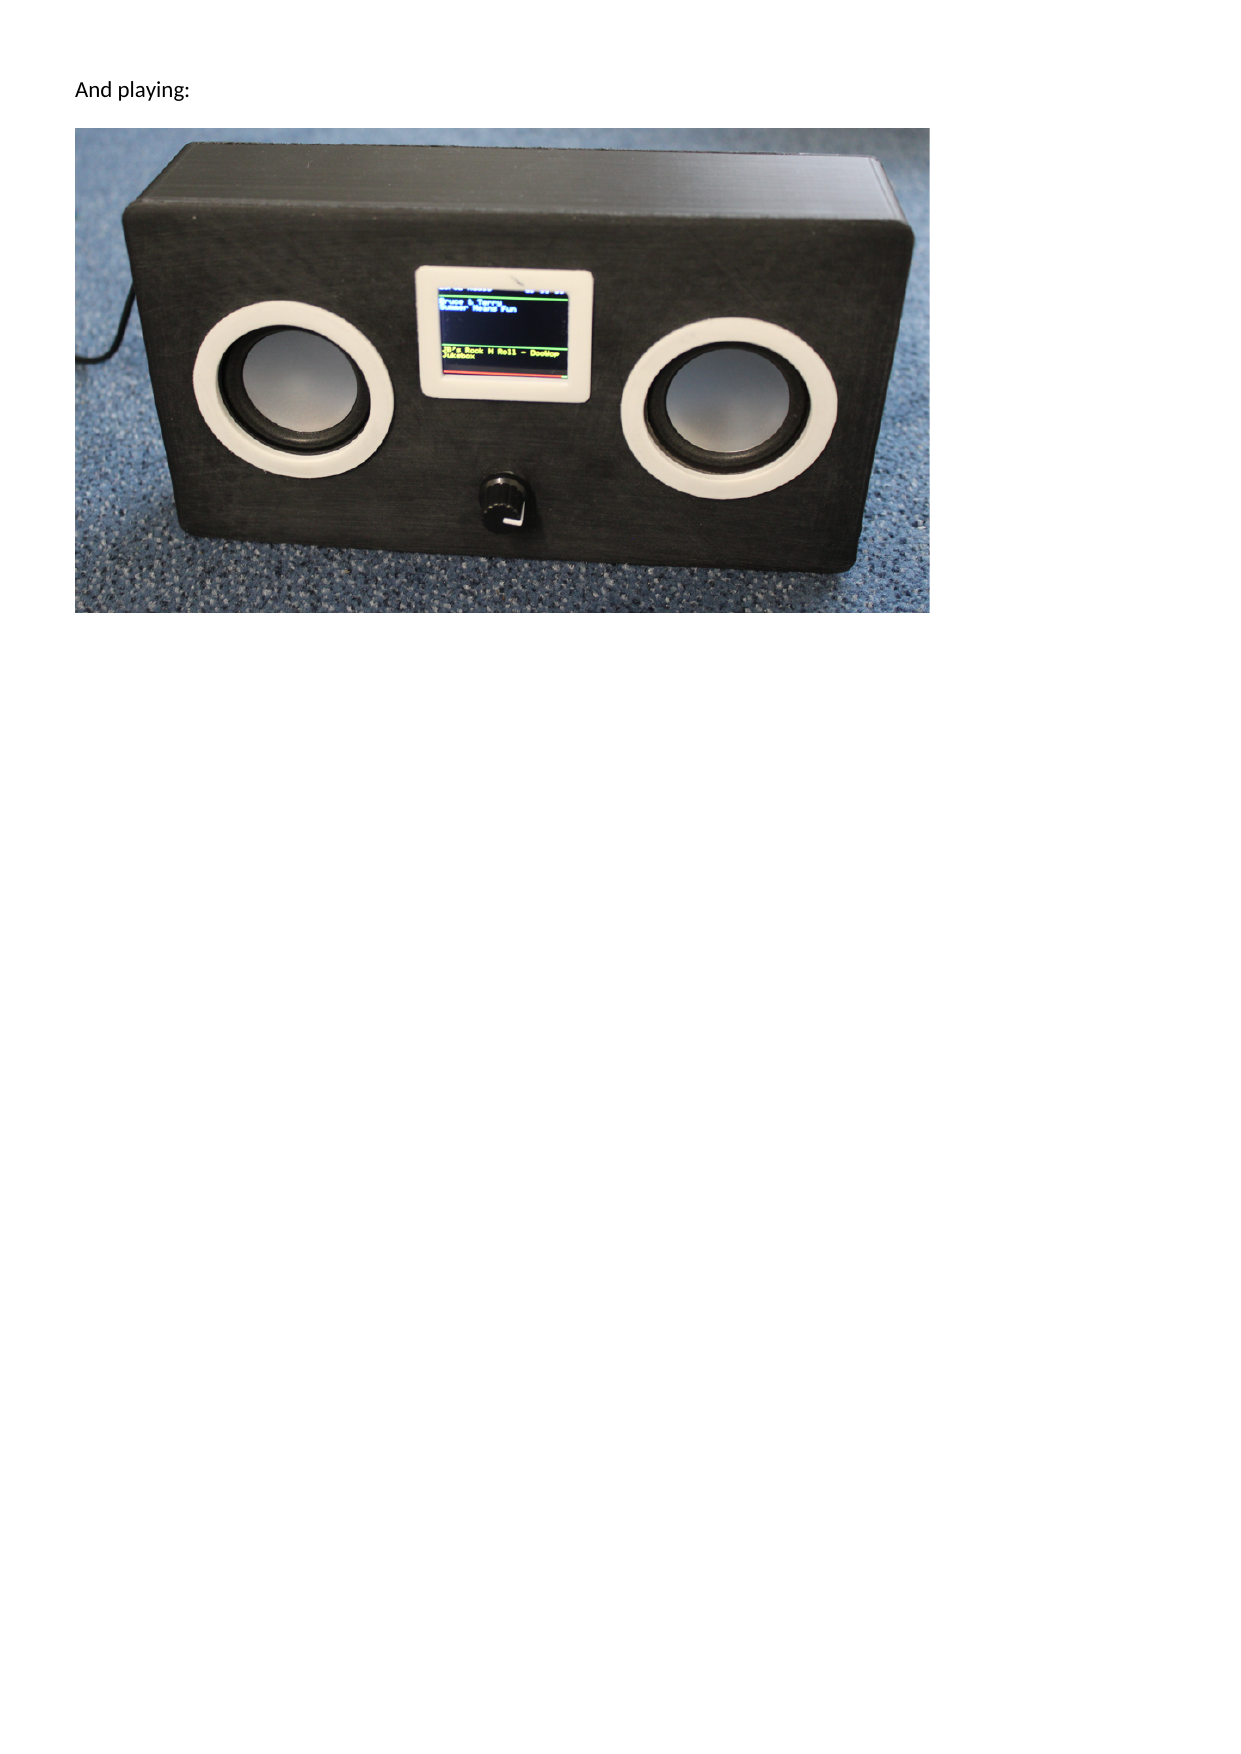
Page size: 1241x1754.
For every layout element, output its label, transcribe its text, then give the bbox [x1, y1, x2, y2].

text And playing: [75, 75, 1165, 103]
picture [75, 128, 930, 613]
